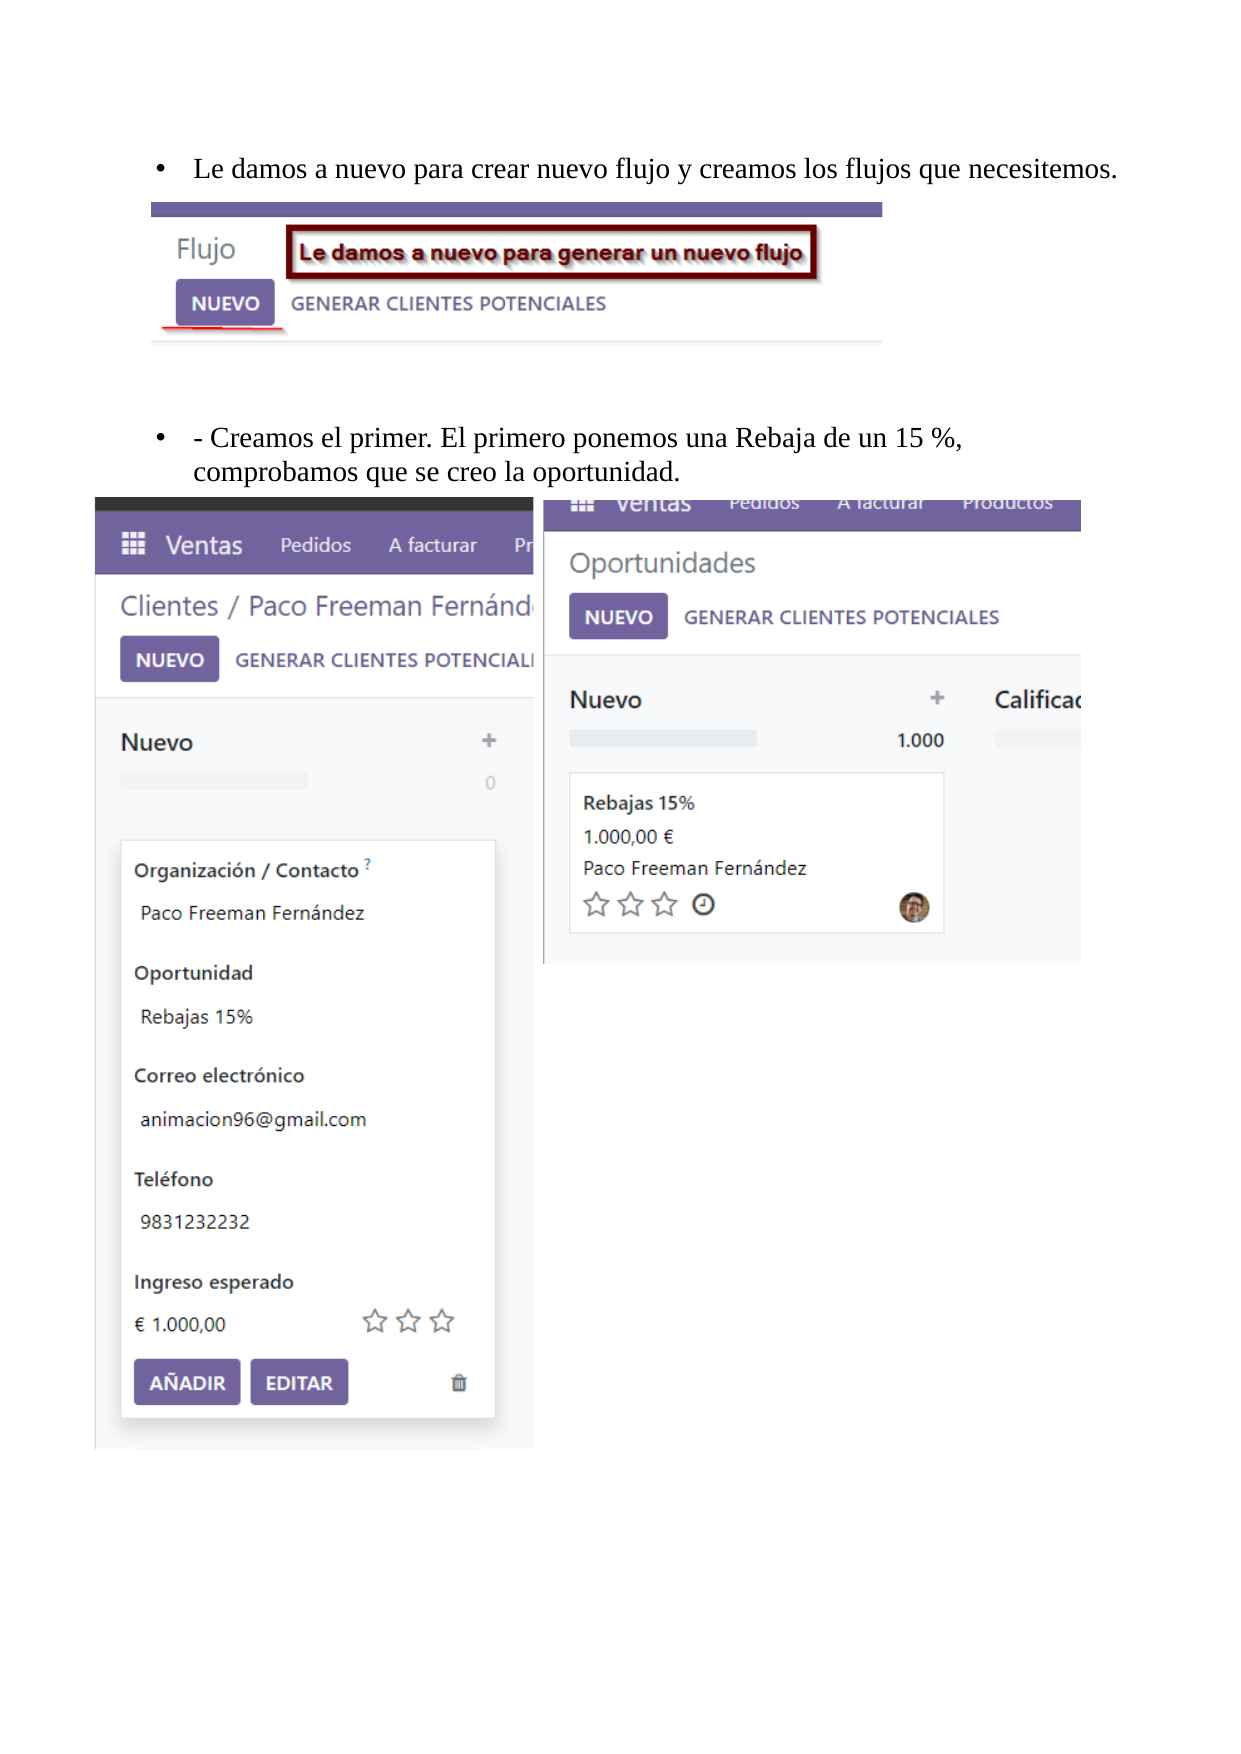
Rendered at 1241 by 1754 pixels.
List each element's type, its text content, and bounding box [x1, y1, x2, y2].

picture [151, 202, 883, 346]
picture [543, 500, 1081, 964]
picture [94, 497, 534, 1449]
list Le damos a nuevo para crear nuevo flujo y creamos los flujos que necesitemos. [156, 152, 1122, 185]
list - Creamos el primer. El primero ponemos una Rebaja de un 15 %, comprobamos que se creo la oportunidad. [156, 420, 1122, 487]
